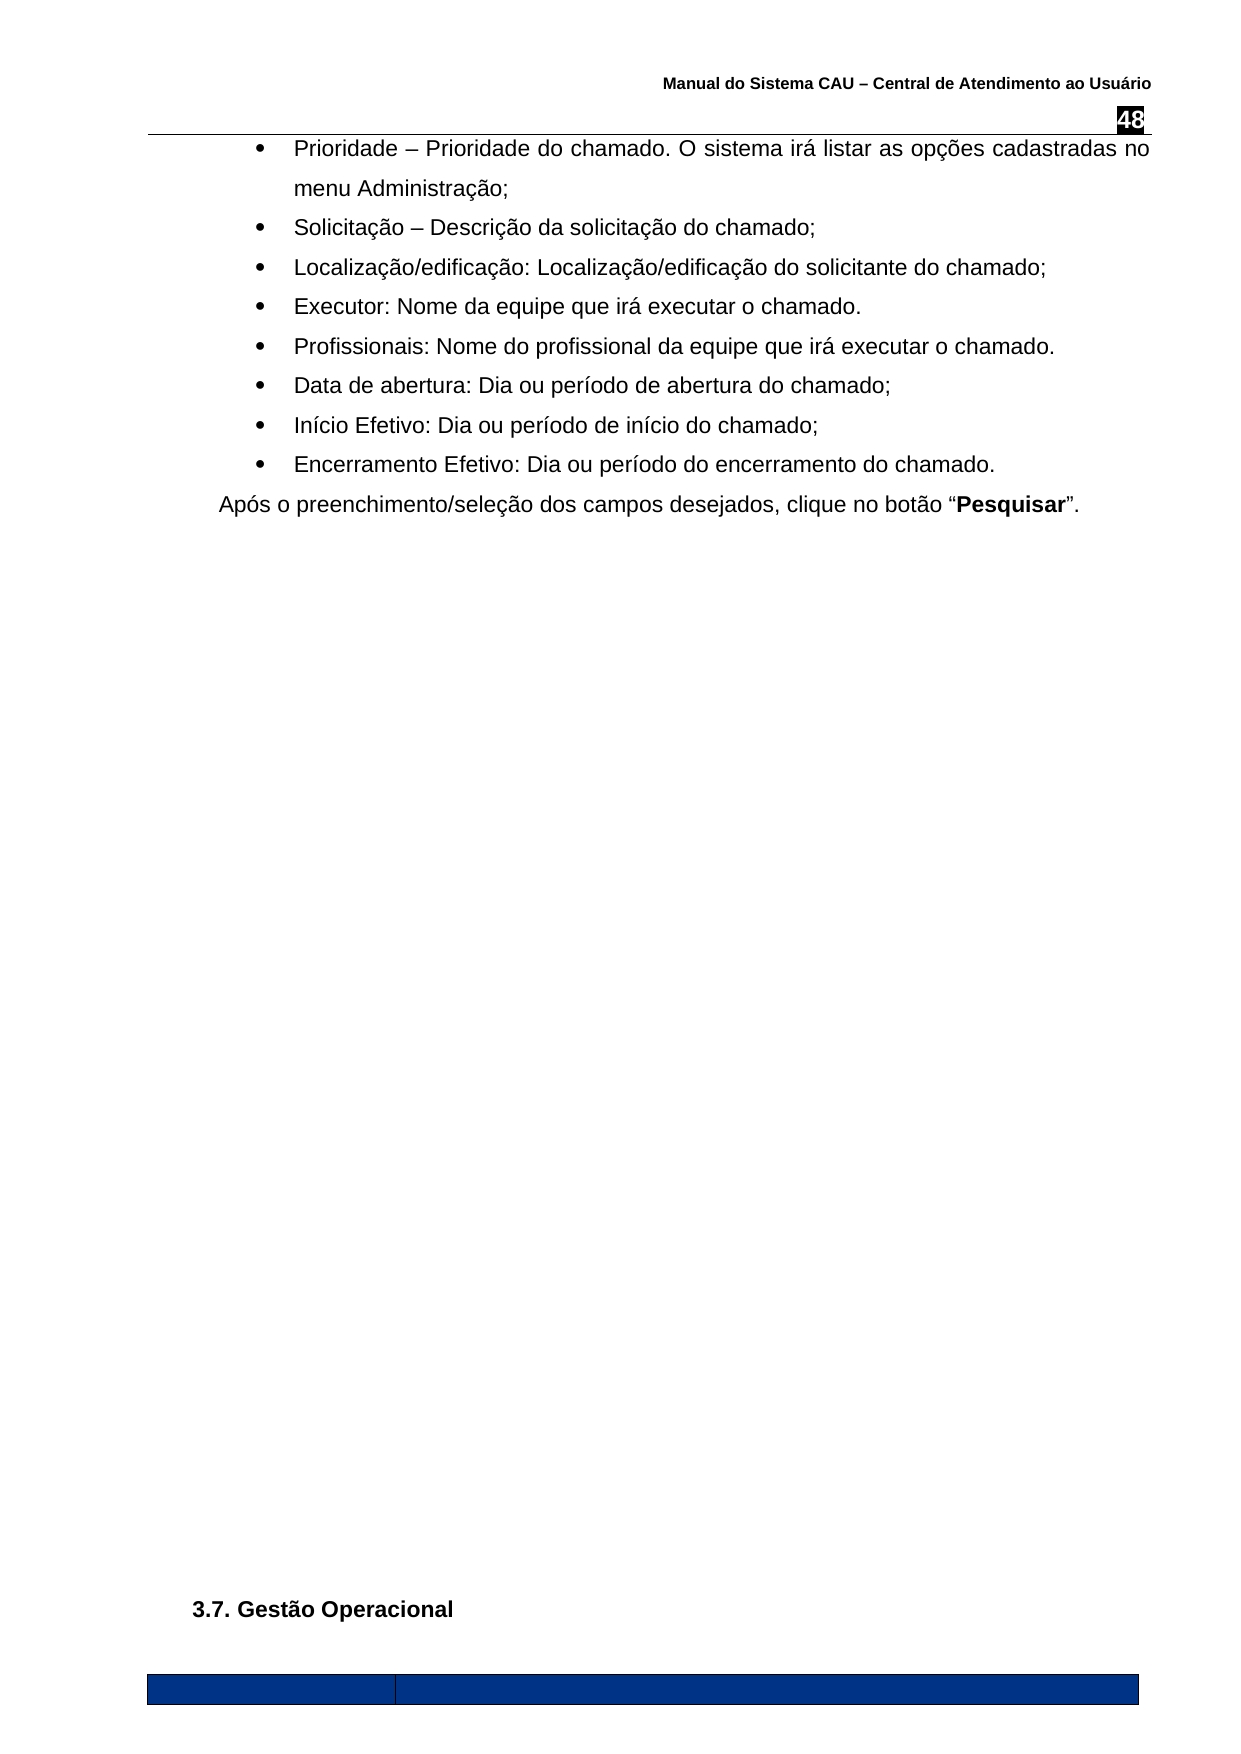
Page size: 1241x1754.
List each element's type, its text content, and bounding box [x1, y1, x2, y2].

list Executor: Nome da equipe que irá executar o chamado. [256, 293, 1152, 319]
list Data de abertura: Dia ou período de abertura do chamado; [256, 372, 1152, 398]
list Gestão Operacional [192, 1596, 1152, 1622]
list Solicitação – Descrição da solicitação do chamado; [256, 214, 1152, 241]
list Início Efetivo: Dia ou período de início do chamado; [256, 412, 1152, 438]
list Prioridade – Prioridade do chamado. O sistema irá listar as opções cadastradas no menu Administração; [256, 135, 1152, 201]
list Localização/edificação: Localização/edificação do solicitante do chamado; [256, 254, 1152, 280]
text Após o preenchimento/seleção dos campos desejados, clique no botão “Pesquisar”. [148, 491, 1152, 517]
list Encerramento Efetivo: Dia ou período do encerramento do chamado. [256, 451, 1152, 477]
list Profissionais: Nome do profissional da equipe que irá executar o chamado. [256, 333, 1152, 359]
